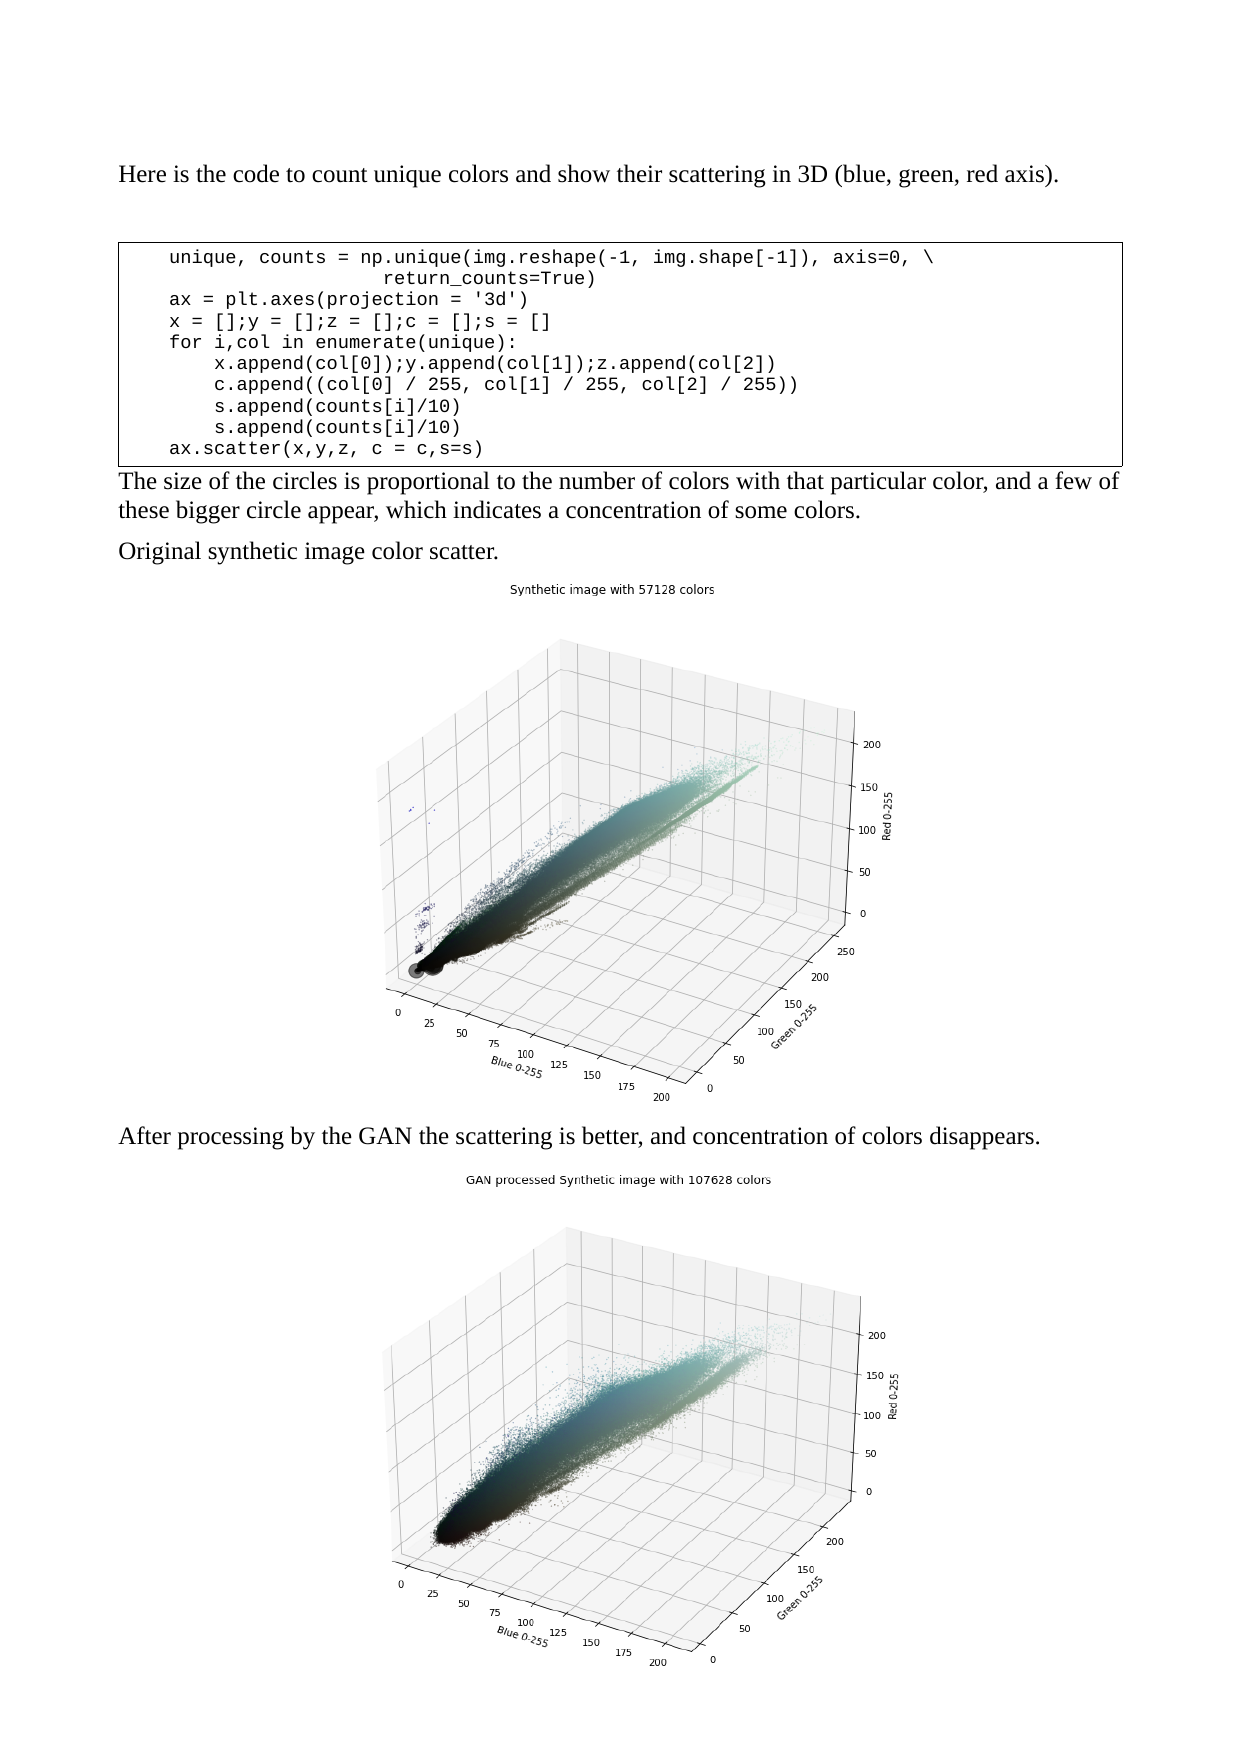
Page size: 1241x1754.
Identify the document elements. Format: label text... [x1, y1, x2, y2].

text Original synthetic image color scatter. [118, 536, 1122, 565]
picture [339, 577, 901, 1122]
text The size of the circles is proportional to the number of colors with that particular color, and a few of these bigger circle appear, which indicates a concentration of some colors. [118, 467, 1122, 523]
picture [345, 1169, 907, 1689]
text After processing by the GAN the scattering is better, and concentration of colors disappears. [118, 577, 1122, 1150]
text Here is the code to count unique colors and show their scattering in 3D (blue, green, red axis). [118, 159, 1122, 188]
table_header unique, counts = np.unique(img.reshape(-1, img.shape[-1]), axis=0, \ return_counts=True) ax = plt.axes(projection = '3d') x = [];y = [];z = [];c = [];s = [] for i,col in enumerate(unique): x.append(col[0]);y.append(col[1]);z.append(col[2]) c.append((col[0] / 255, col[1] / 255, col[2] / 255)) s.append(counts[i]/10) s.append(counts[i]/10) ax.scatter(x,y,z, c = c,s=s) [119, 243, 1122, 466]
